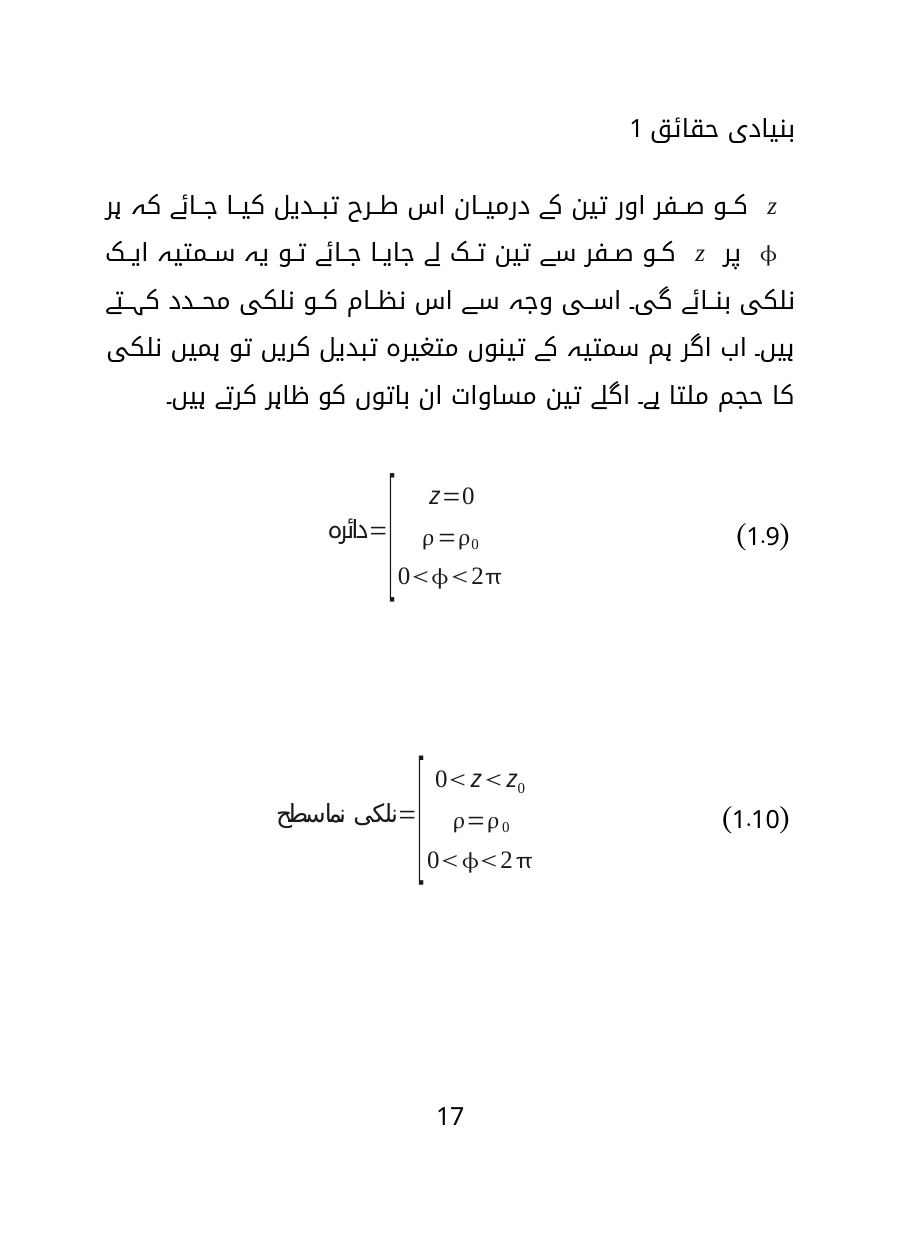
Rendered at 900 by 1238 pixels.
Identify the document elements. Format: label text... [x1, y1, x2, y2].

table_header (1.9) [718, 466, 795, 621]
text یہاں شکل 1.6 سے رجوع کریں۔ اگر نلکی محدد میں ایک سمتیہ ( جس کا متغیرہصفر کے برابر ہو، یعنی ، اور اس کا رداس ایک مستقل مقدار ہو مثلاً ) کو یوں بنایا جائے کہ اس کا زاویہ کو صفر سے تک لے جایا جائے تو اس سمتیہ کی چونچ سطح پر ایک دائرہ بنائے گی۔ اب اگر اسی سمتیہ کے متغیرہکو بھی تبدیل کیا جائے، مثلاً کو صفر اور تین کے درمیان اس طرح تبدیل کیا جائے کہ ہرپرکو صفر سے تین تک لے جایا جائے تو یہ سمتیہ ایک نلکی بنائے گی۔ اسی وجہ سے اس نظام کو نلکی محدد کہتے ہیں۔ اب اگر ہم سمتیہ کے تینوں متغیرہ تبدیل کریں تو ہمیں نلکی کا حجم ملتا ہے۔ اگلے تین مساوات ان باتوں کو ظاہر کرتے ہیں۔ [105, 182, 795, 419]
table_header (1.10) [696, 749, 795, 904]
table_header [105, 466, 718, 621]
table_header [105, 749, 696, 904]
